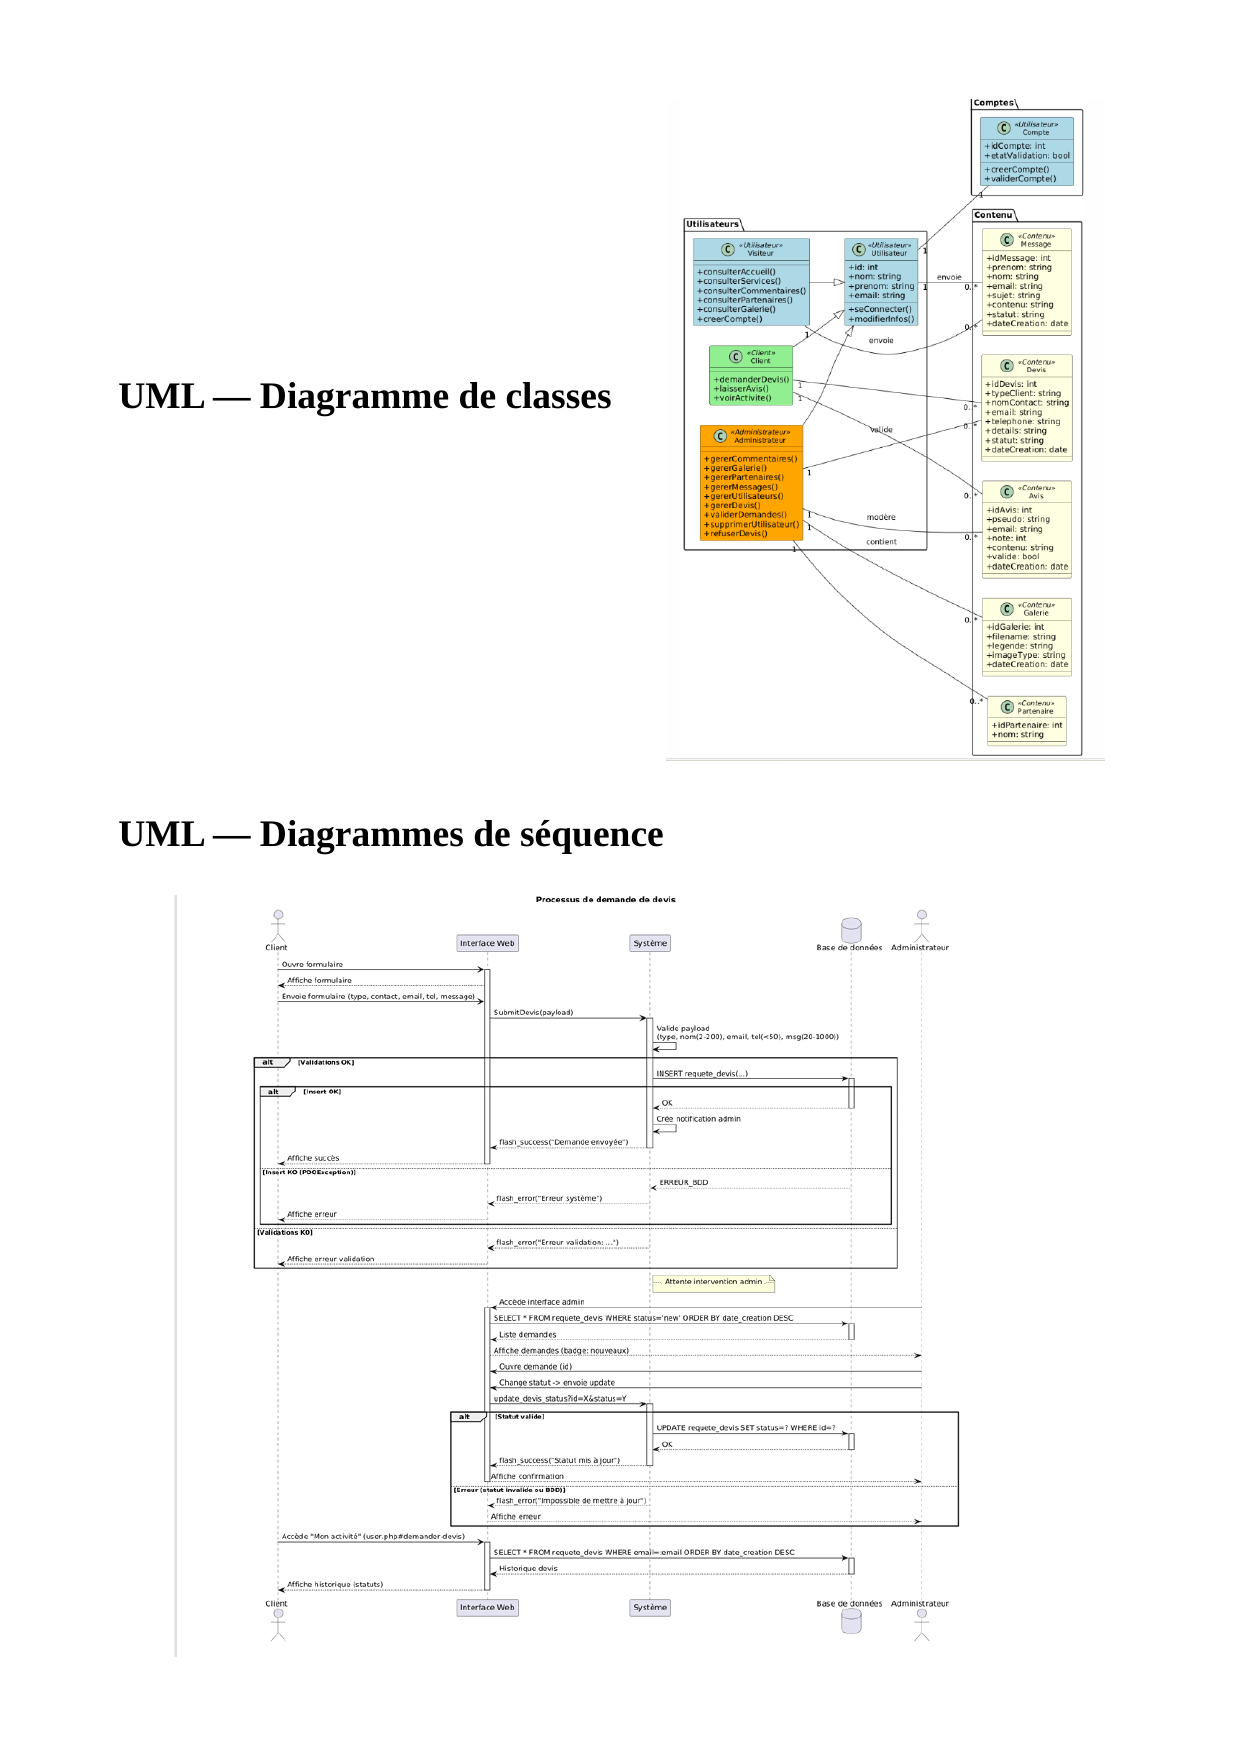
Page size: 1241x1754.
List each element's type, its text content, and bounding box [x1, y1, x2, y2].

picture [174, 895, 1055, 1657]
subtitle [1105, 374, 1122, 417]
subtitle UML — Diagramme de classes [118, 374, 666, 417]
subtitle UML — Diagrammes de séquence [118, 812, 1122, 855]
picture [666, 99, 1105, 761]
